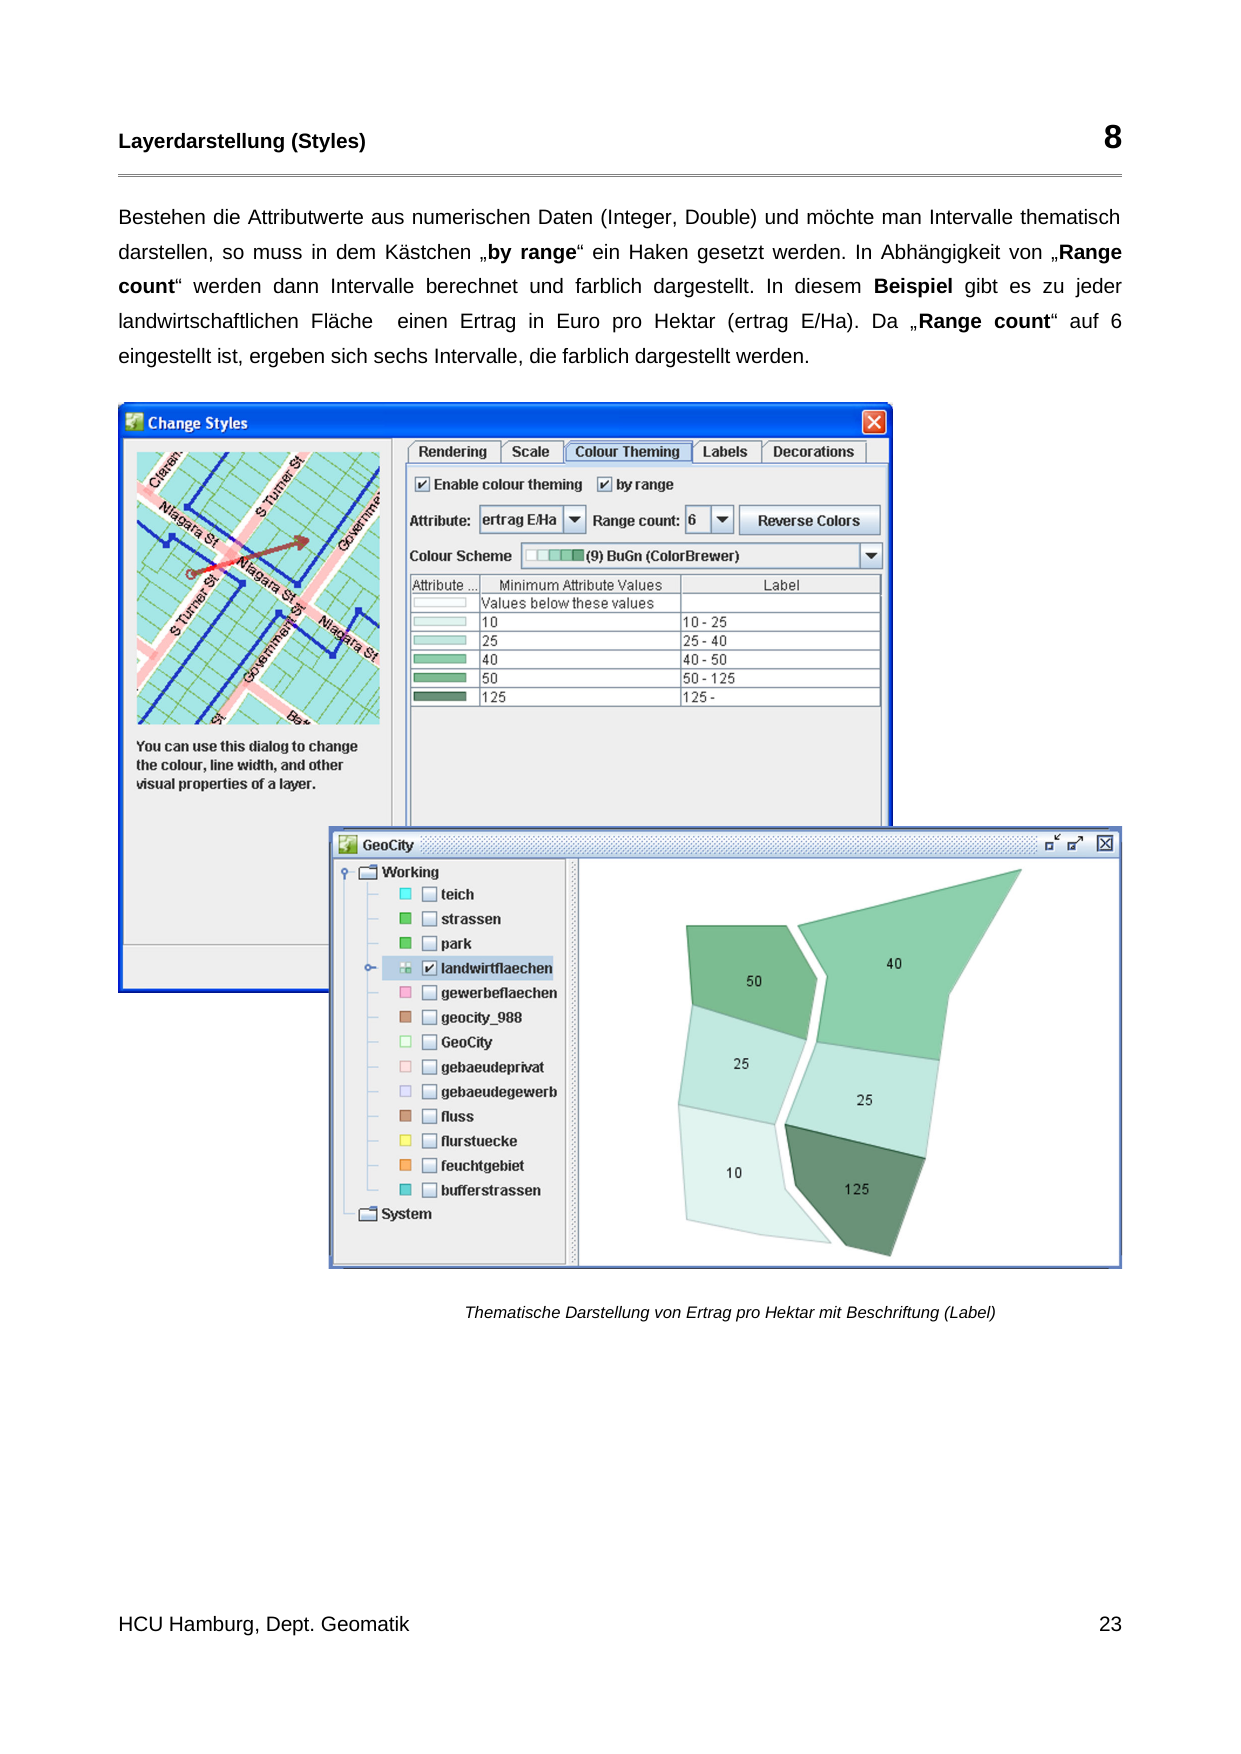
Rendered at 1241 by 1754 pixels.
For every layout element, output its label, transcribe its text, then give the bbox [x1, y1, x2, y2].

picture [118, 402, 1123, 1269]
text Bestehen die Attributwerte aus numerischen Daten (Integer, Double) und möchte man Intervalle thematisch darstellen, so muss in dem Kästchen „by range“ ein Haken gesetzt werden. In Abhängigkeit von „Range count“ werden dann Intervalle berechnet und farblich dargestellt. In diesem Beispiel gibt es zu jeder landwirtschaftlichen Fläche einen Ertrag in Euro pro Hektar (ertrag E/Ha). Da „Range count“ auf 6 eingestellt ist, ergeben sich sechs Intervalle, die farblich dargestellt werden. [118, 206, 1122, 368]
text Thematische Darstellung von Ertrag pro Hektar mit Beschriftung (Label) [118, 1303, 1122, 1322]
